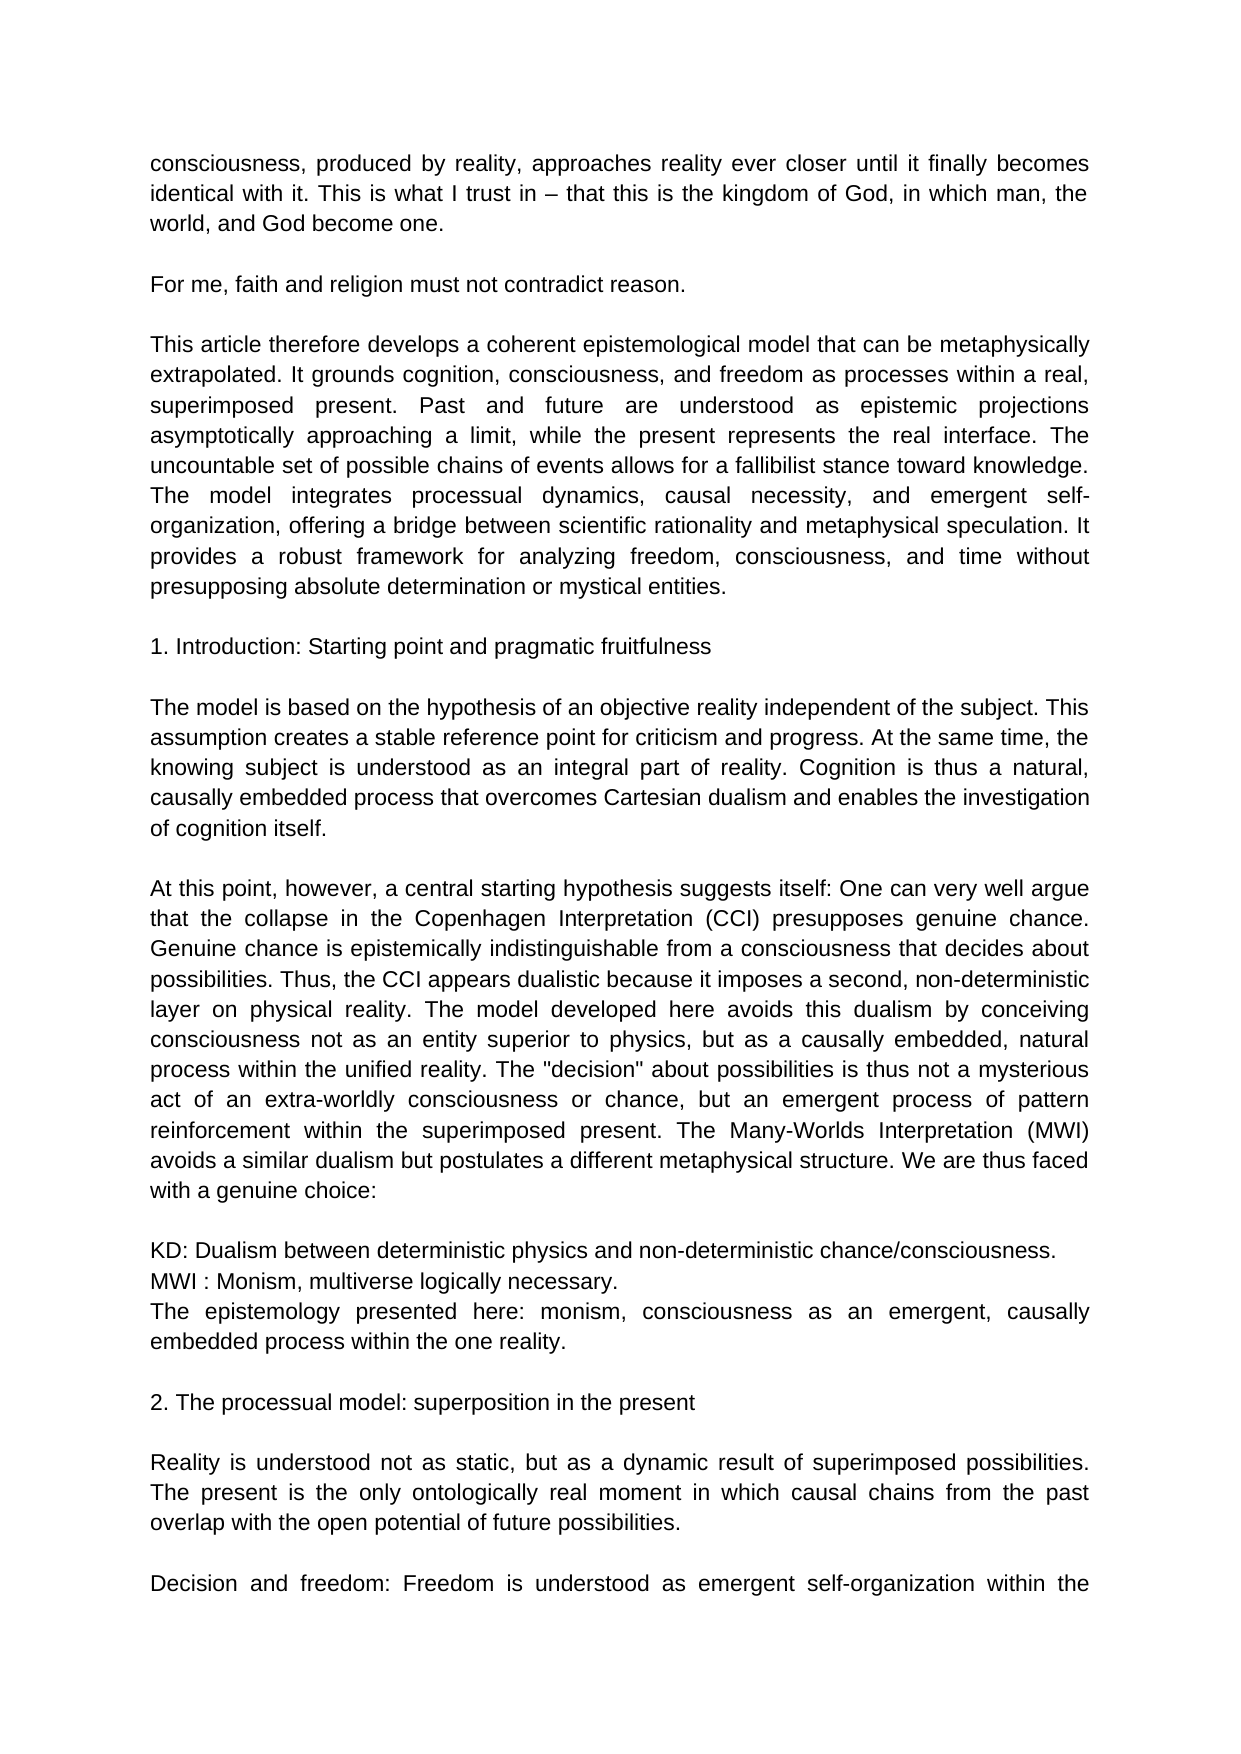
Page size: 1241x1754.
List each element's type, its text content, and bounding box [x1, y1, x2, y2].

text 1. Introduction: Starting point and pragmatic fruitfulness [150, 633, 1090, 660]
text At this point, however, a central starting hypothesis suggests itself: One can very well argue that the collapse in the Copenhagen Interpretation (CCI) presupposes genuine chance. Genuine chance is epistemically indistinguishable from a consciousness that decides about possibilities. Thus, the CCI appears dualistic because it imposes a second, non-deterministic layer on physical reality. The model developed here avoids this dualism by conceiving consciousness not as an entity superior to physics, but as a causally embedded, natural process within the unified reality. The "decision" about possibilities is thus not a mysterious act of an extra-worldly consciousness or chance, but an emergent process of pattern reinforcement within the superimposed present. The Many-Worlds Interpretation (MWI) avoids a similar dualism but postulates a different metaphysical structure. We are thus faced with a genuine choice: [150, 875, 1090, 1203]
text The model is based on the hypothesis of an objective reality independent of the subject. This assumption creates a stable reference point for criticism and progress. At the same time, the knowing subject is understood as an integral part of reality. Cognition is thus a natural, causally embedded process that overcomes Cartesian dualism and enables the investigation of cognition itself. [150, 694, 1090, 841]
text Reality is understood not as static, but as a dynamic result of superimposed possibilities. The present is the only ontologically real moment in which causal chains from the past overlap with the open potential of future possibilities. [150, 1449, 1090, 1536]
text For me, faith and religion must not contradict reason. [150, 271, 1090, 297]
text KD: Dualism between deterministic physics and non-deterministic chance/consciousness. [150, 1237, 1090, 1264]
text consciousness, produced by reality, approaches reality ever closer until it finally becomes identical with it. This is what I trust in – that this is the kingdom of God, in which man, the world, and God become one. [150, 150, 1090, 237]
text MWI : Monism, multiverse logically necessary. [150, 1268, 1090, 1294]
text The epistemology presented here: monism, consciousness as an emergent, causally embedded process within the one reality. [150, 1298, 1090, 1354]
text This article therefore develops a coherent epistemological model that can be metaphysically extrapolated. It grounds cognition, consciousness, and freedom as processes within a real, superimposed present. Past and future are understood as epistemic projections asymptotically approaching a limit, while the present represents the real interface. The uncountable set of possible chains of events allows for a fallibilist stance toward knowledge. The model integrates processual dynamics, causal necessity, and emergent self-organization, offering a bridge between scientific rationality and metaphysical speculation. It provides a robust framework for analyzing freedom, consciousness, and time without presupposing absolute determination or mystical entities. [150, 331, 1090, 599]
text Decision and freedom: Freedom is understood as emergent self-organization within the [150, 1570, 1090, 1596]
text 2. The processual model: superposition in the present [150, 1388, 1090, 1415]
